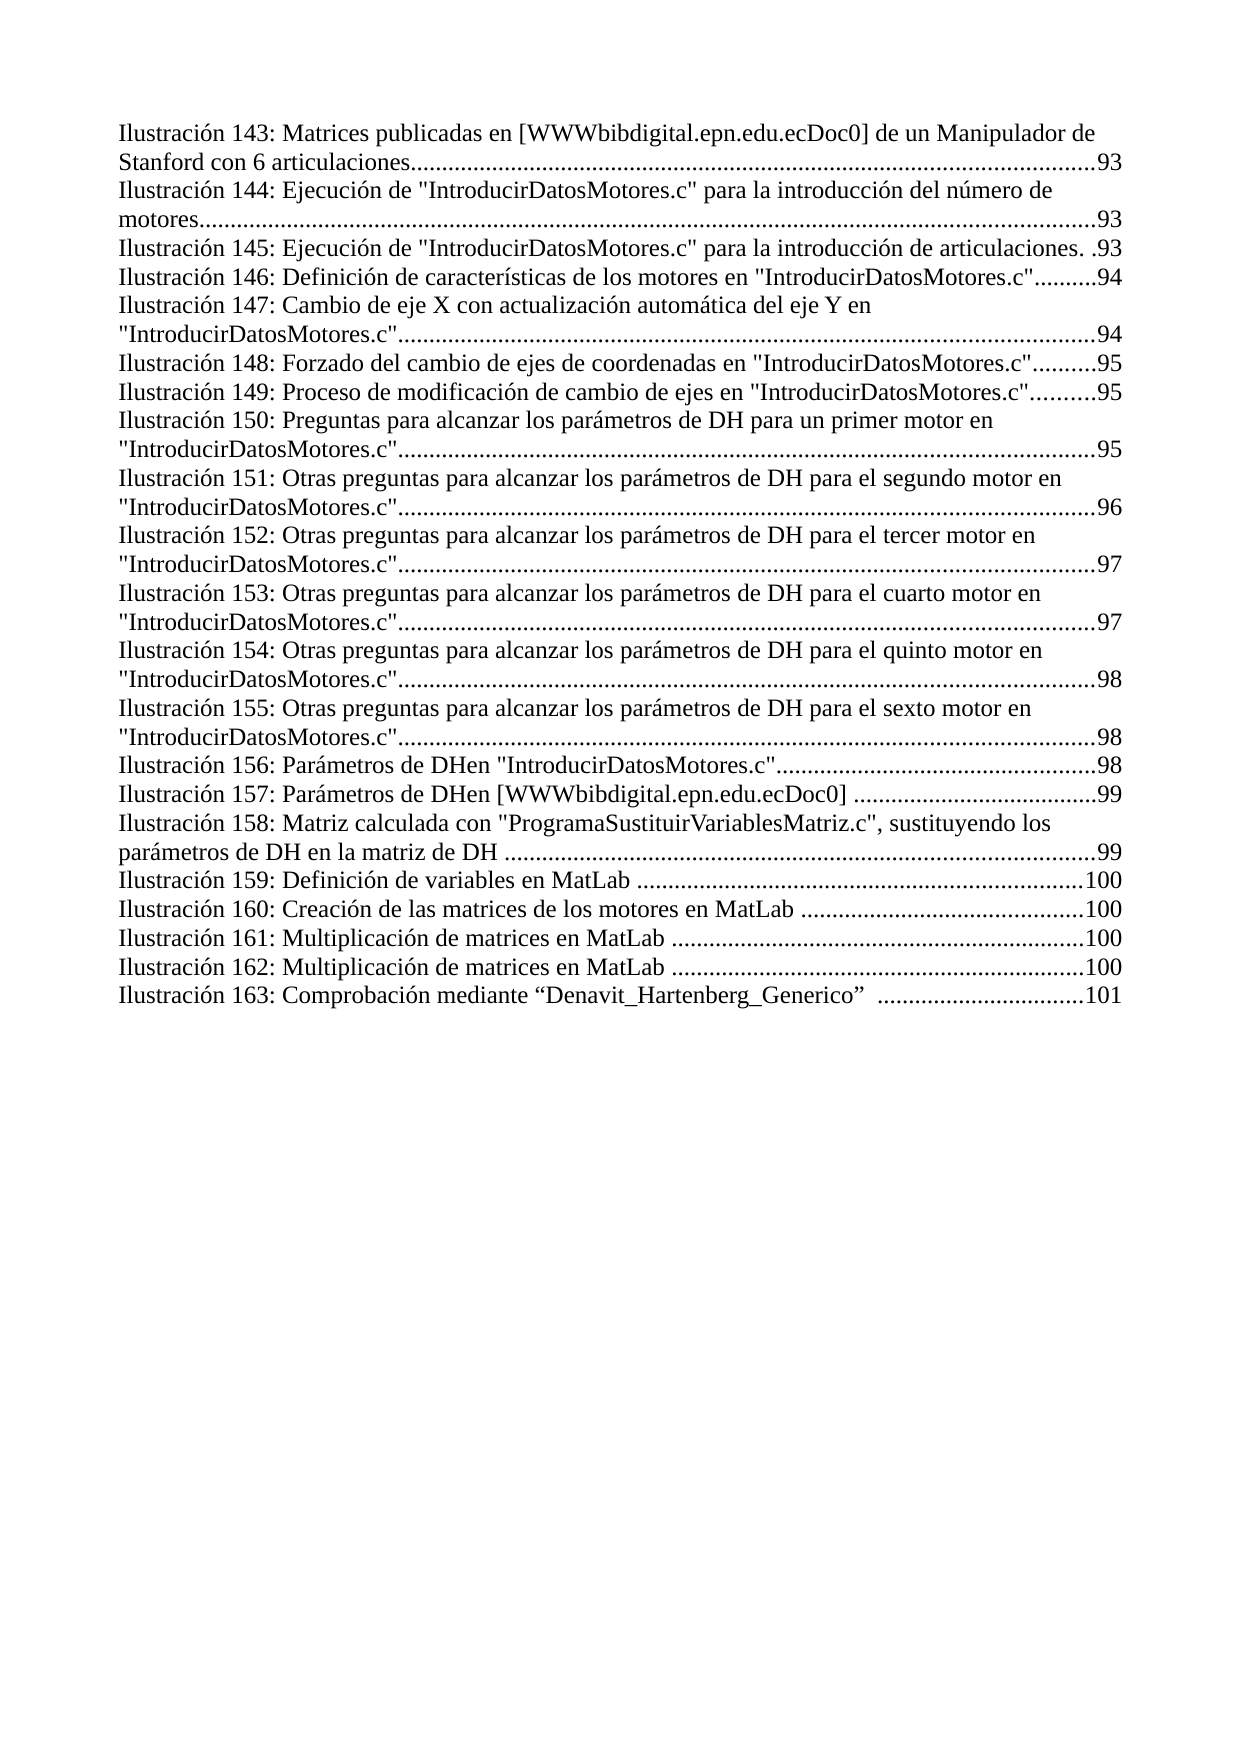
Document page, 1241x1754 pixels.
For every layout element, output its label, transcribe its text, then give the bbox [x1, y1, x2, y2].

text Ilustración 163: Comprobación mediante “Denavit_Hartenberg_Generico” 101 [118, 981, 1122, 1009]
text Ilustración 151: Otras preguntas para alcanzar los parámetros de DH para el segundo motor en "IntroducirDatosMotores.c" 96 [118, 463, 1122, 521]
text Ilustración 161: Multiplicación de matrices en MatLab 100 [118, 923, 1122, 952]
text Ilustración 148: Forzado del cambio de ejes de coordenadas en "IntroducirDatosMotores.c" 95 [118, 348, 1122, 377]
text Ilustración 158: Matriz calculada con "ProgramaSustituirVariablesMatriz.c", sustituyendo los parámetros de DH en la matriz de DH 99 [118, 808, 1122, 866]
text Ilustración 149: Proceso de modificación de cambio de ejes en "IntroducirDatosMotores.c" 95 [118, 377, 1122, 406]
text Ilustración 159: Definición de variables en MatLab 100 [118, 866, 1122, 894]
text Ilustración 160: Creación de las matrices de los motores en MatLab 100 [118, 894, 1122, 923]
text Ilustración 143: Matrices publicadas en [WWWbibdigital.epn.edu.ecDoc0] de un Manipulador de Stanford con 6 articulaciones 93 [118, 118, 1122, 176]
text Ilustración 147: Cambio de eje X con actualización automática del eje Y en "IntroducirDatosMotores.c" 94 [118, 291, 1122, 348]
text Ilustración 162: Multiplicación de matrices en MatLab 100 [118, 952, 1122, 981]
text Ilustración 144: Ejecución de "IntroducirDatosMotores.c" para la introducción del número de motores 93 [118, 176, 1122, 233]
text Ilustración 146: Definición de características de los motores en "IntroducirDatosMotores.c" 94 [118, 262, 1122, 291]
text Ilustración 152: Otras preguntas para alcanzar los parámetros de DH para el tercer motor en "IntroducirDatosMotores.c" 97 [118, 521, 1122, 578]
text Ilustración 155: Otras preguntas para alcanzar los parámetros de DH para el sexto motor en "IntroducirDatosMotores.c" 98 [118, 693, 1122, 751]
text Ilustración 154: Otras preguntas para alcanzar los parámetros de DH para el quinto motor en "IntroducirDatosMotores.c" 98 [118, 636, 1122, 693]
text Ilustración 150: Preguntas para alcanzar los parámetros de DH para un primer motor en "IntroducirDatosMotores.c" 95 [118, 406, 1122, 463]
text Ilustración 153: Otras preguntas para alcanzar los parámetros de DH para el cuarto motor en "IntroducirDatosMotores.c" 97 [118, 578, 1122, 636]
text Ilustración 157: Parámetros de DHen [WWWbibdigital.epn.edu.ecDoc0] 99 [118, 779, 1122, 808]
text Ilustración 145: Ejecución de "IntroducirDatosMotores.c" para la introducción de articulaciones 93 [118, 233, 1122, 262]
text Ilustración 156: Parámetros de DHen "IntroducirDatosMotores.c" 98 [118, 751, 1122, 779]
